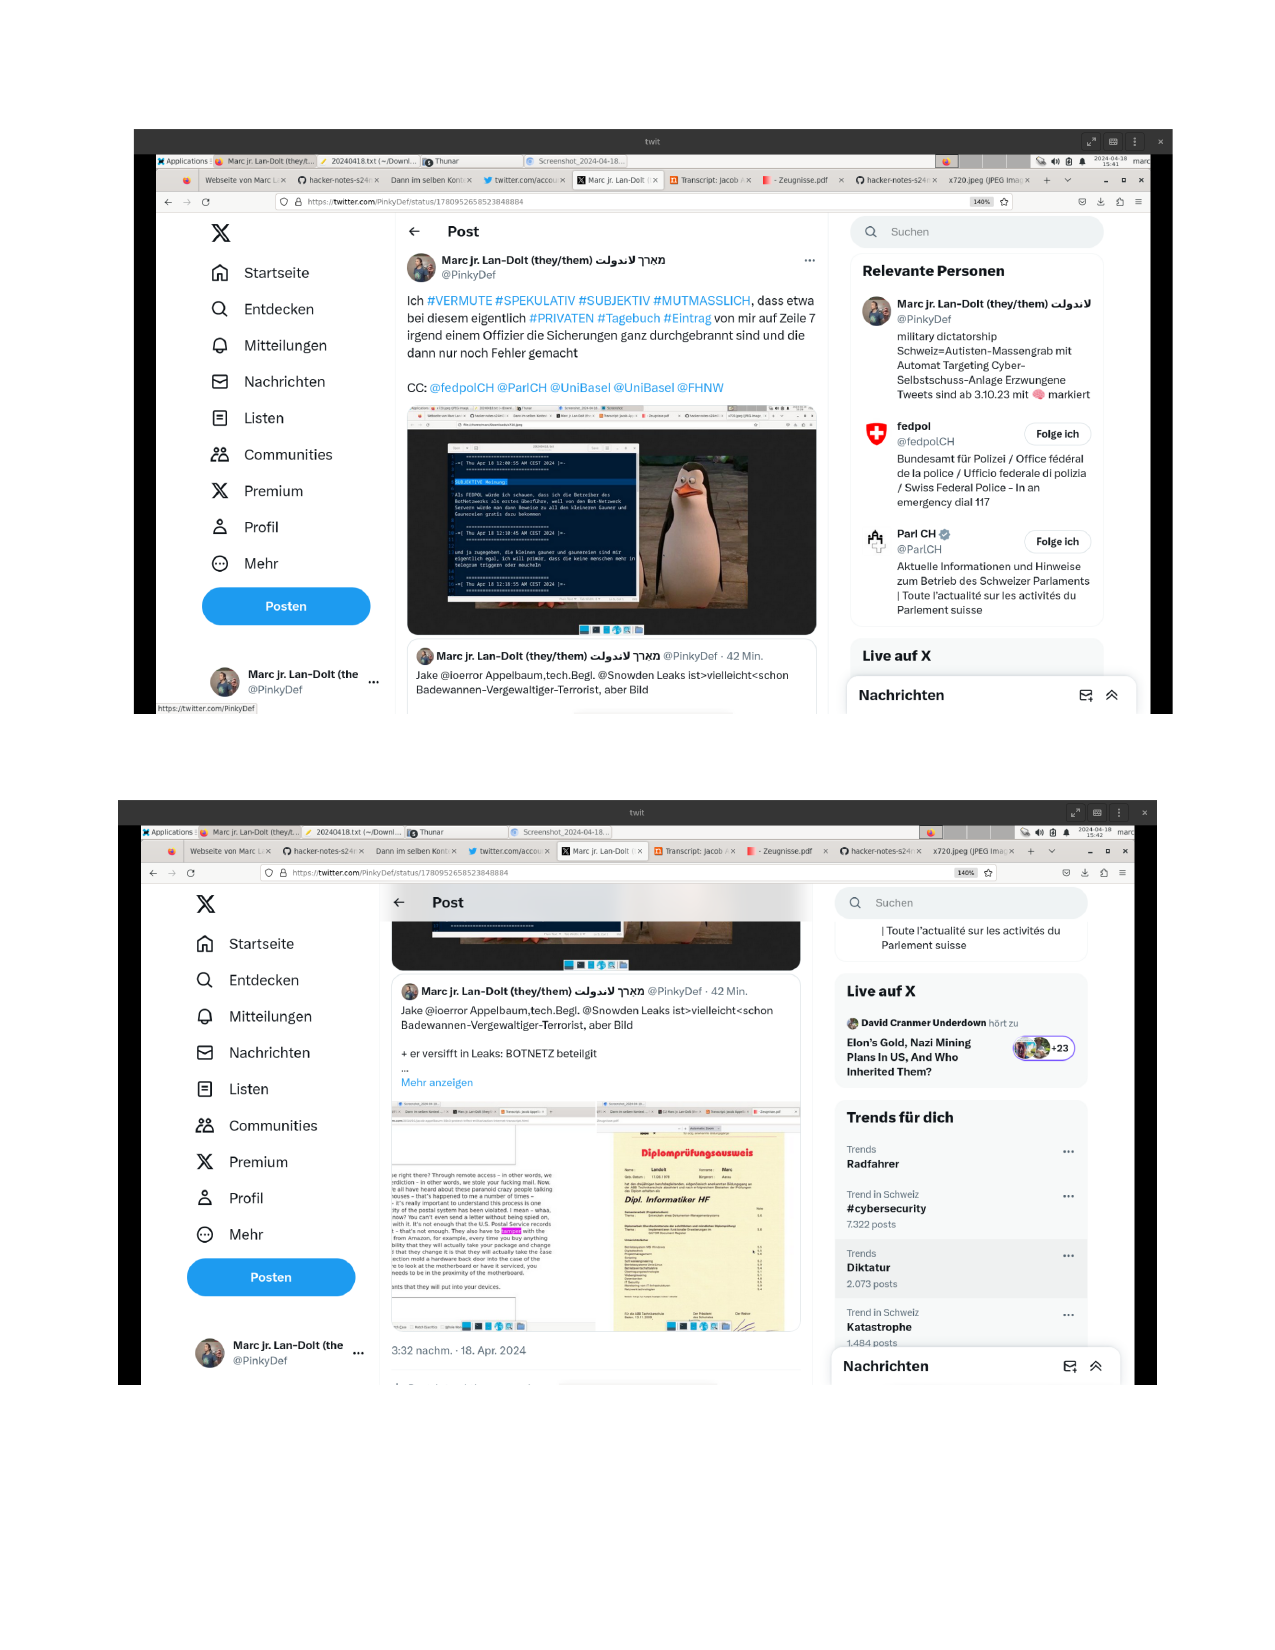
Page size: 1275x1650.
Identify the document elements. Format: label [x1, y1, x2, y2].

picture [118, 800, 1157, 1385]
picture [133, 129, 1173, 714]
